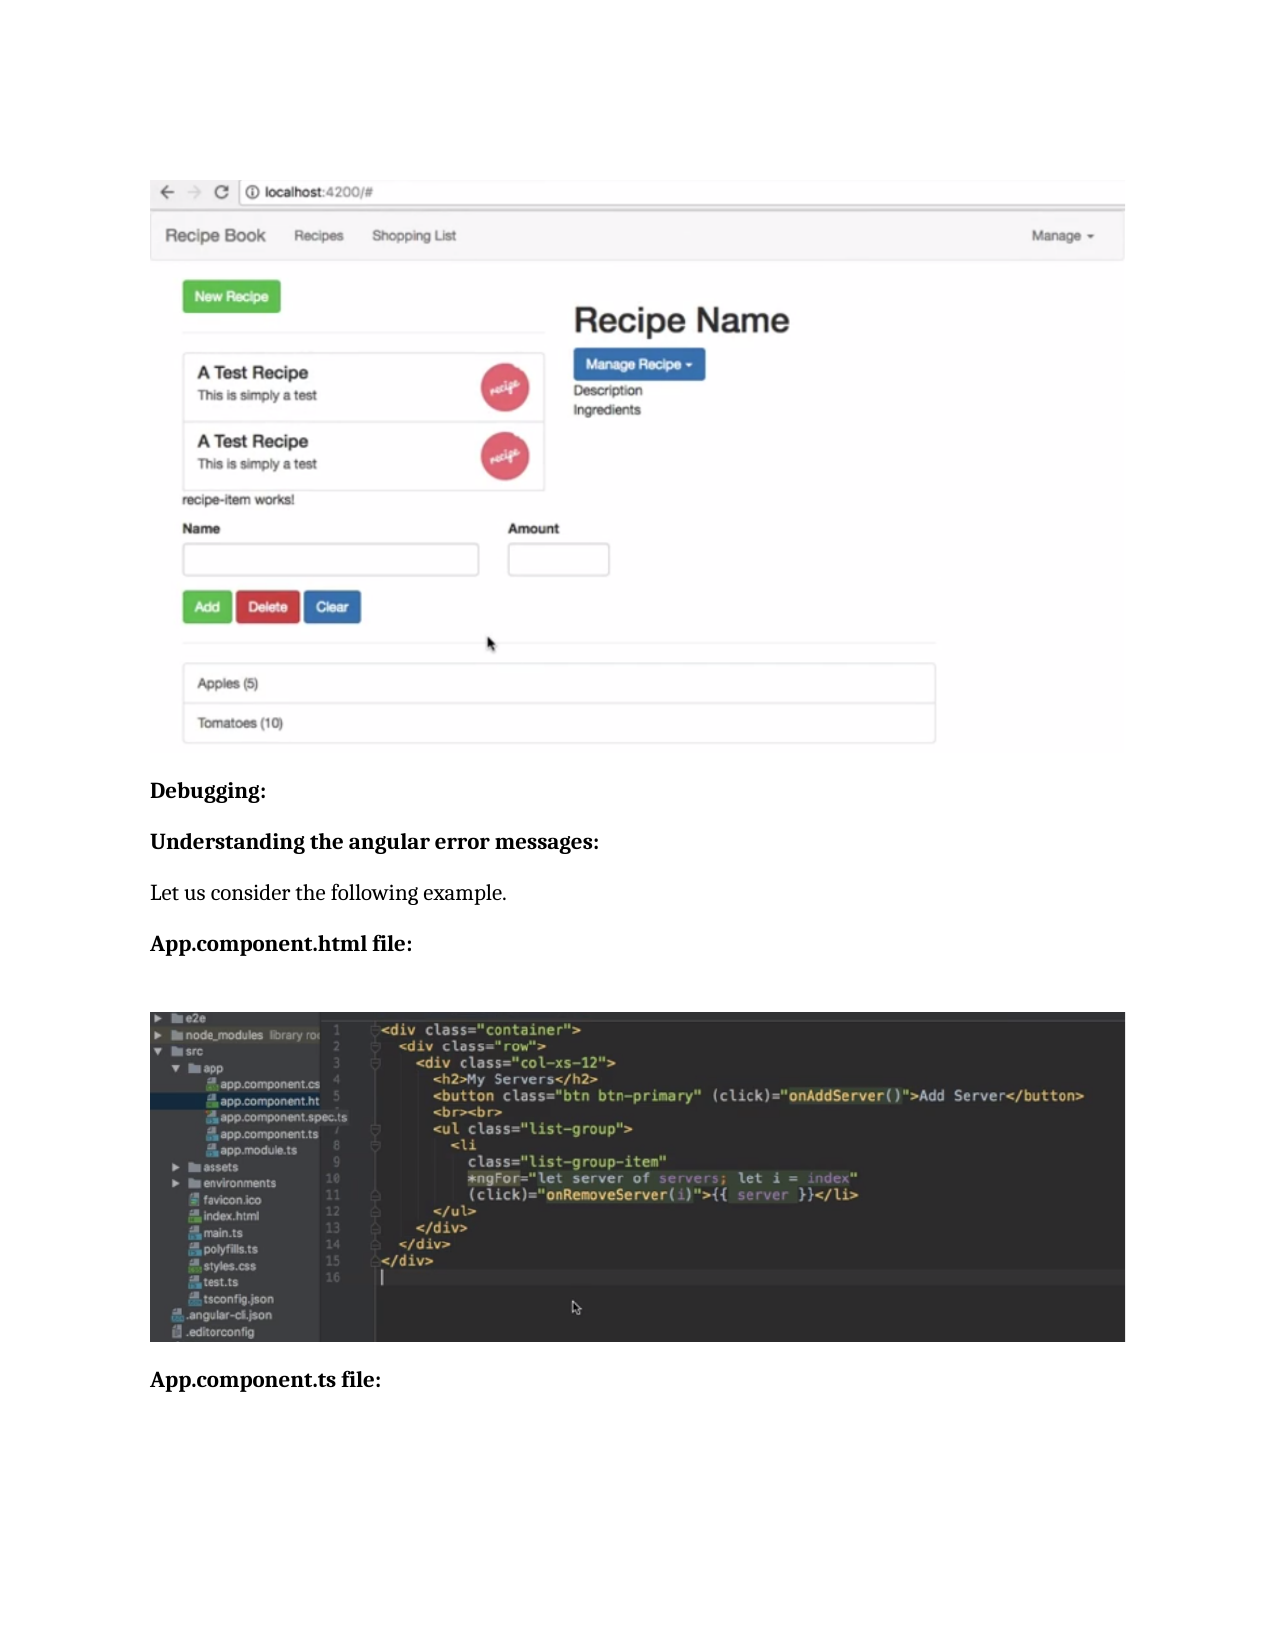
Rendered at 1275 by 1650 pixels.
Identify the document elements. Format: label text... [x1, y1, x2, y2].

picture [150, 180, 1125, 753]
subtitle App.component.ts file: [150, 1367, 1125, 1393]
text Let us consider the following example. [150, 880, 1125, 906]
subtitle Debugging: [150, 778, 1125, 804]
subtitle App.component.html file: [150, 931, 1125, 957]
picture [150, 1012, 1125, 1342]
subtitle Understanding the angular error messages: [150, 829, 1125, 855]
